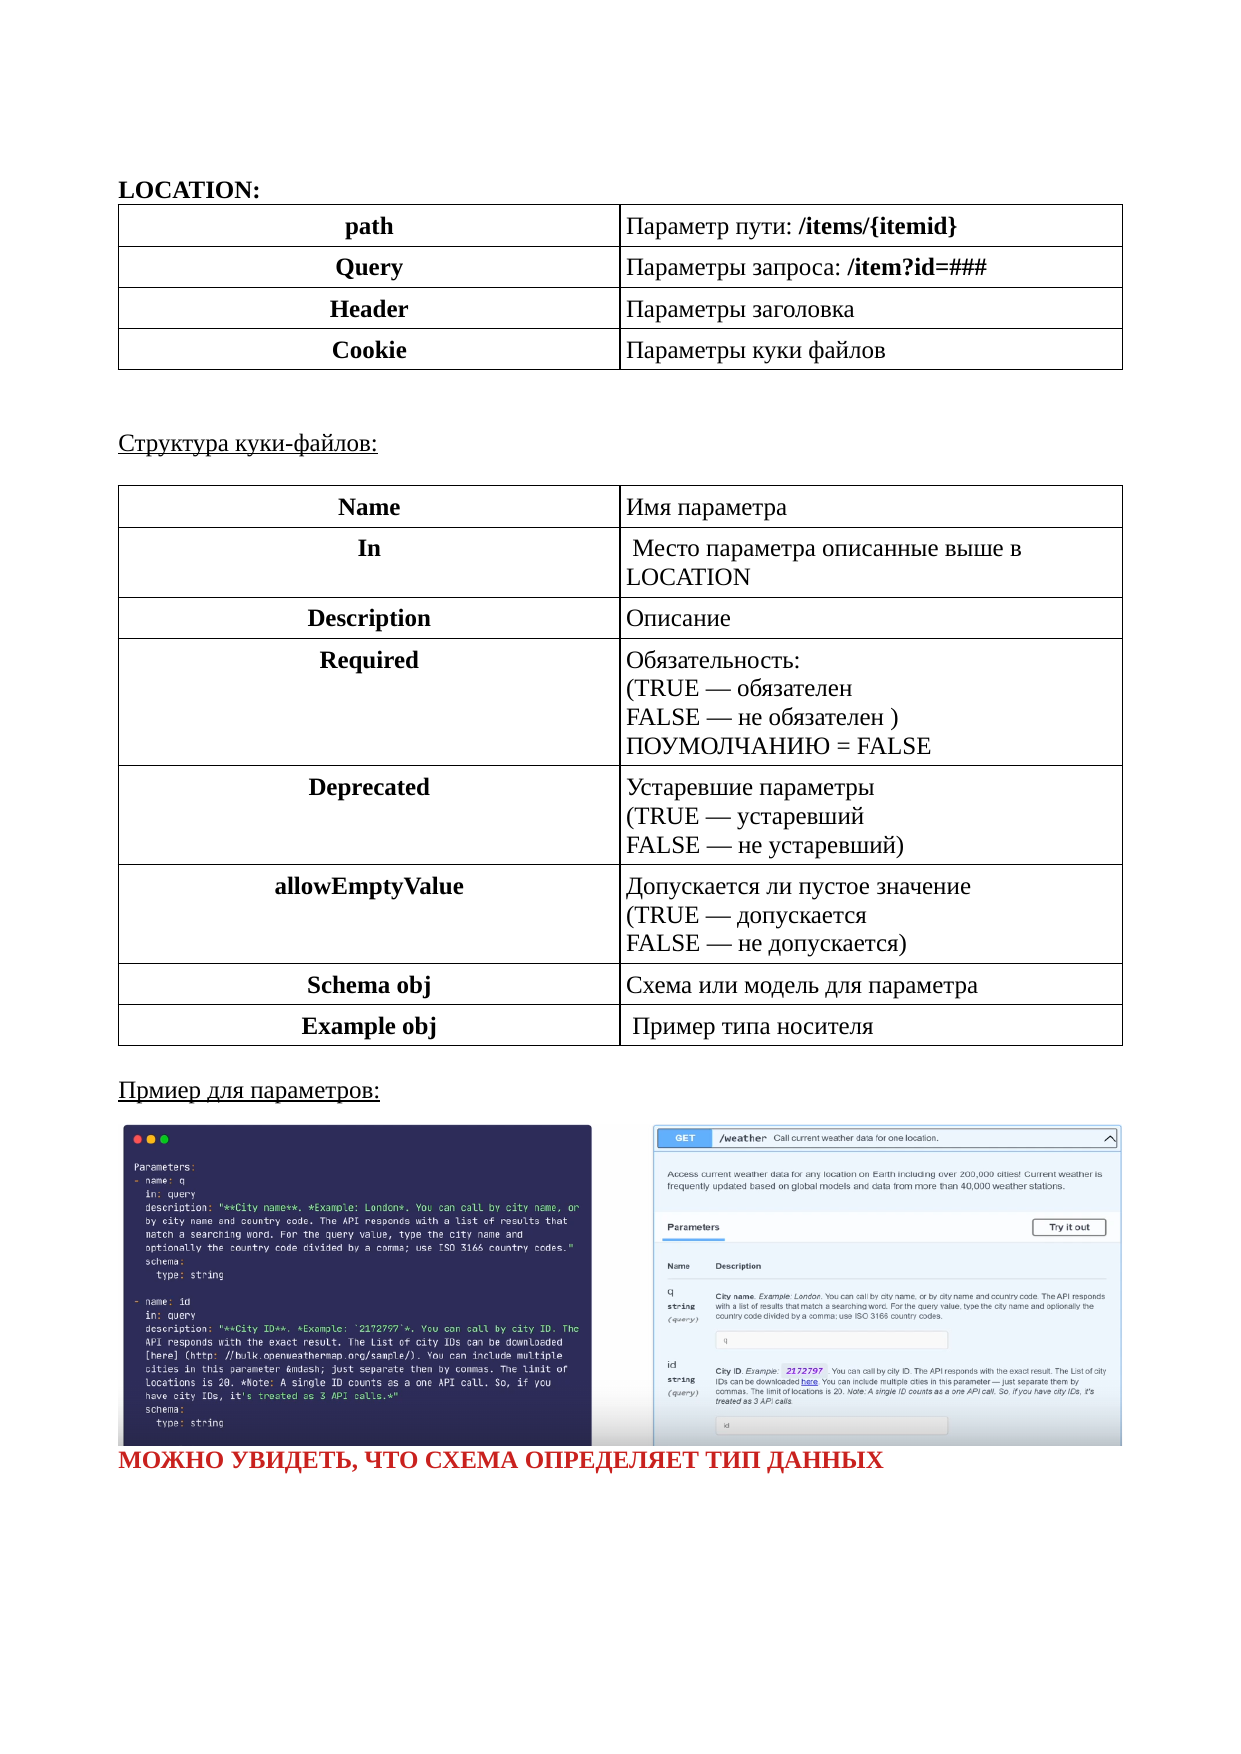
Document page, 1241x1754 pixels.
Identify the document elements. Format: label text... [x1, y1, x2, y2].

table_cell Параметры запроса: /item?id=### [621, 247, 1122, 287]
table_cell Параметры заголовка [621, 288, 1122, 328]
table_cell Параметры куки файлов [621, 329, 1122, 369]
table_cell In [119, 528, 619, 597]
table_header path [119, 205, 619, 246]
text МОЖНО УВИДЕТЬ, ЧТО СХЕМА ОПРЕДЕЛЯЕТ ТИП ДАННЫХ [118, 1446, 1122, 1474]
picture [118, 1124, 1123, 1446]
table_cell Место параметра описанные выше в LOCATION [621, 528, 1122, 597]
table_cell Schema obj [119, 964, 619, 1004]
table_cell Описание [621, 598, 1122, 638]
table_cell Required [119, 639, 619, 765]
table_cell Example obj [119, 1005, 619, 1045]
table_cell Устаревшие параметры (TRUE — устаревший FALSE — не устаревший) [621, 766, 1122, 864]
table_header Name [119, 486, 619, 527]
table_cell allowEmptyValue [119, 865, 619, 963]
table_cell Header [119, 288, 619, 328]
table_cell Description [119, 598, 619, 638]
text LOCATION: [118, 176, 1122, 204]
table_cell Cookie [119, 329, 619, 369]
table_cell Query [119, 247, 619, 287]
table_header Параметр пути: /items/{itemid} [621, 205, 1122, 246]
text [118, 1104, 1122, 1124]
table_cell Схема или модель для параметра [621, 964, 1122, 1004]
text Структура куки-файлов: [118, 428, 1122, 457]
table_cell Допускается ли пустое значение (TRUE — допускается FALSE — не допускается) [621, 865, 1122, 963]
table_cell Обязательность: (TRUE — обязателен FALSE — не обязателен ) ПОУМОЛЧАНИЮ = FALSE [621, 639, 1122, 765]
table_cell Пример типа носителя [621, 1005, 1122, 1045]
text Прмиер для параметров: [118, 1075, 1122, 1104]
table_cell Deprecated [119, 766, 619, 864]
table_header Имя параметра [621, 486, 1122, 527]
